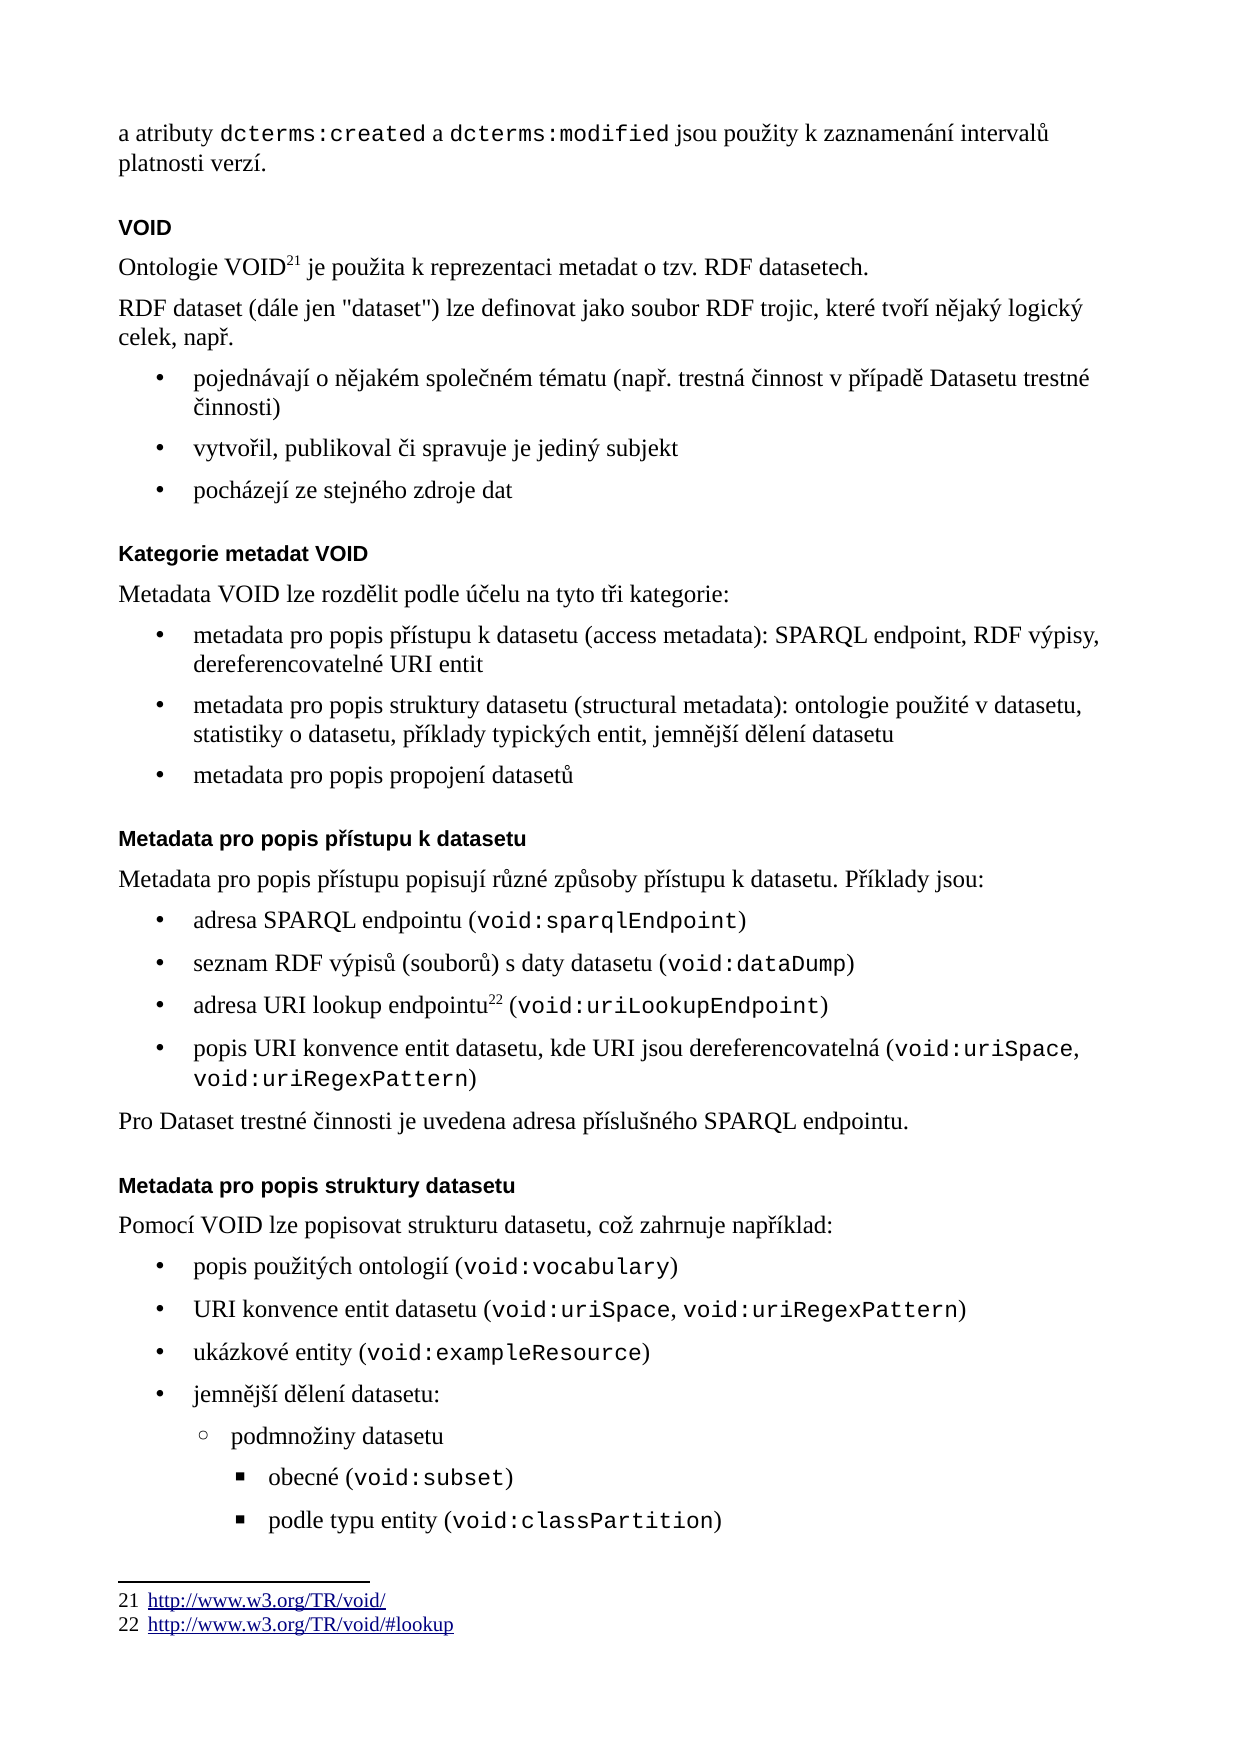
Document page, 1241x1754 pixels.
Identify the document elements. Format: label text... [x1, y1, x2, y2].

text Pro Dataset trestné činnosti je uvedena adresa příslušného SPARQL endpointu. [118, 1106, 1122, 1135]
list URI konvence entit datasetu (void:uriSpace, void:uriRegexPattern) [156, 1294, 1122, 1324]
list popis URI konvence entit datasetu, kde URI jsou dereferencovatelná (void:uriSpace, void:uriRegexPattern) [156, 1033, 1122, 1094]
text http://www.w3.org/TR/void/ [118, 1588, 1122, 1612]
list pojednávají o nějakém společném tématu (např. trestná činnost v případě Datasetu trestné činnosti) [156, 363, 1122, 421]
list popis použitých ontologií (void:vocabulary) [156, 1251, 1122, 1282]
list podmnožiny datasetu [193, 1421, 1122, 1449]
text a atributy dcterms:created a dcterms:modified jsou použity k zaznamenání intervalů platnosti verzí. [118, 118, 1122, 177]
list obecné (void:subset) [231, 1462, 1122, 1492]
list seznam RDF výpisů (souborů) s daty datasetu (void:dataDump) [156, 948, 1122, 978]
list metadata pro popis přístupu k datasetu (access metadata): SPARQL endpoint, RDF výpisy, dereferencovatelné URI entit [156, 620, 1122, 677]
list adresa SPARQL endpointu (void:sparqlEndpoint) [156, 905, 1122, 935]
list ukázkové entity (void:exampleResource) [156, 1337, 1122, 1367]
list vytvořil, publikoval či spravuje je jediný subjekt [156, 433, 1122, 462]
list adresa URI lookup endpointu (void:uriLookupEndpoint) [156, 991, 1122, 1021]
subtitle Metadata pro popis struktury datasetu [118, 1172, 1122, 1198]
text Metadata pro popis přístupu popisují různé způsoby přístupu k datasetu. Příklady jsou: [118, 864, 1122, 893]
list http://www.w3.org/TR/void/#lookup [118, 1612, 1122, 1636]
subtitle VOID [118, 214, 1122, 240]
subtitle Metadata pro popis přístupu k datasetu [118, 826, 1122, 851]
list podle typu entity (void:classPartition) [231, 1505, 1122, 1535]
text Metadata VOID lze rozdělit podle účelu na tyto tři kategorie: [118, 579, 1122, 607]
text RDF dataset (dále jen "dataset") lze definovat jako soubor RDF trojic, které tvoří nějaký logický celek, např. [118, 293, 1122, 351]
list jemnější dělení datasetu: [156, 1379, 1122, 1408]
list metadata pro popis propojení datasetů [156, 760, 1122, 789]
list metadata pro popis struktury datasetu (structural metadata): ontologie použité v datasetu, statistiky o datasetu, příklady typických entit, jemnější dělení datasetu [156, 690, 1122, 747]
list pocházejí ze stejného zdroje dat [156, 475, 1122, 503]
text Ontologie VOID je použita k reprezentaci metadat o tzv. RDF datasetech. [118, 252, 1122, 281]
subtitle Kategorie metadat VOID [118, 541, 1122, 566]
text Pomocí VOID lze popisovat strukturu datasetu, což zahrnuje například: [118, 1210, 1122, 1239]
